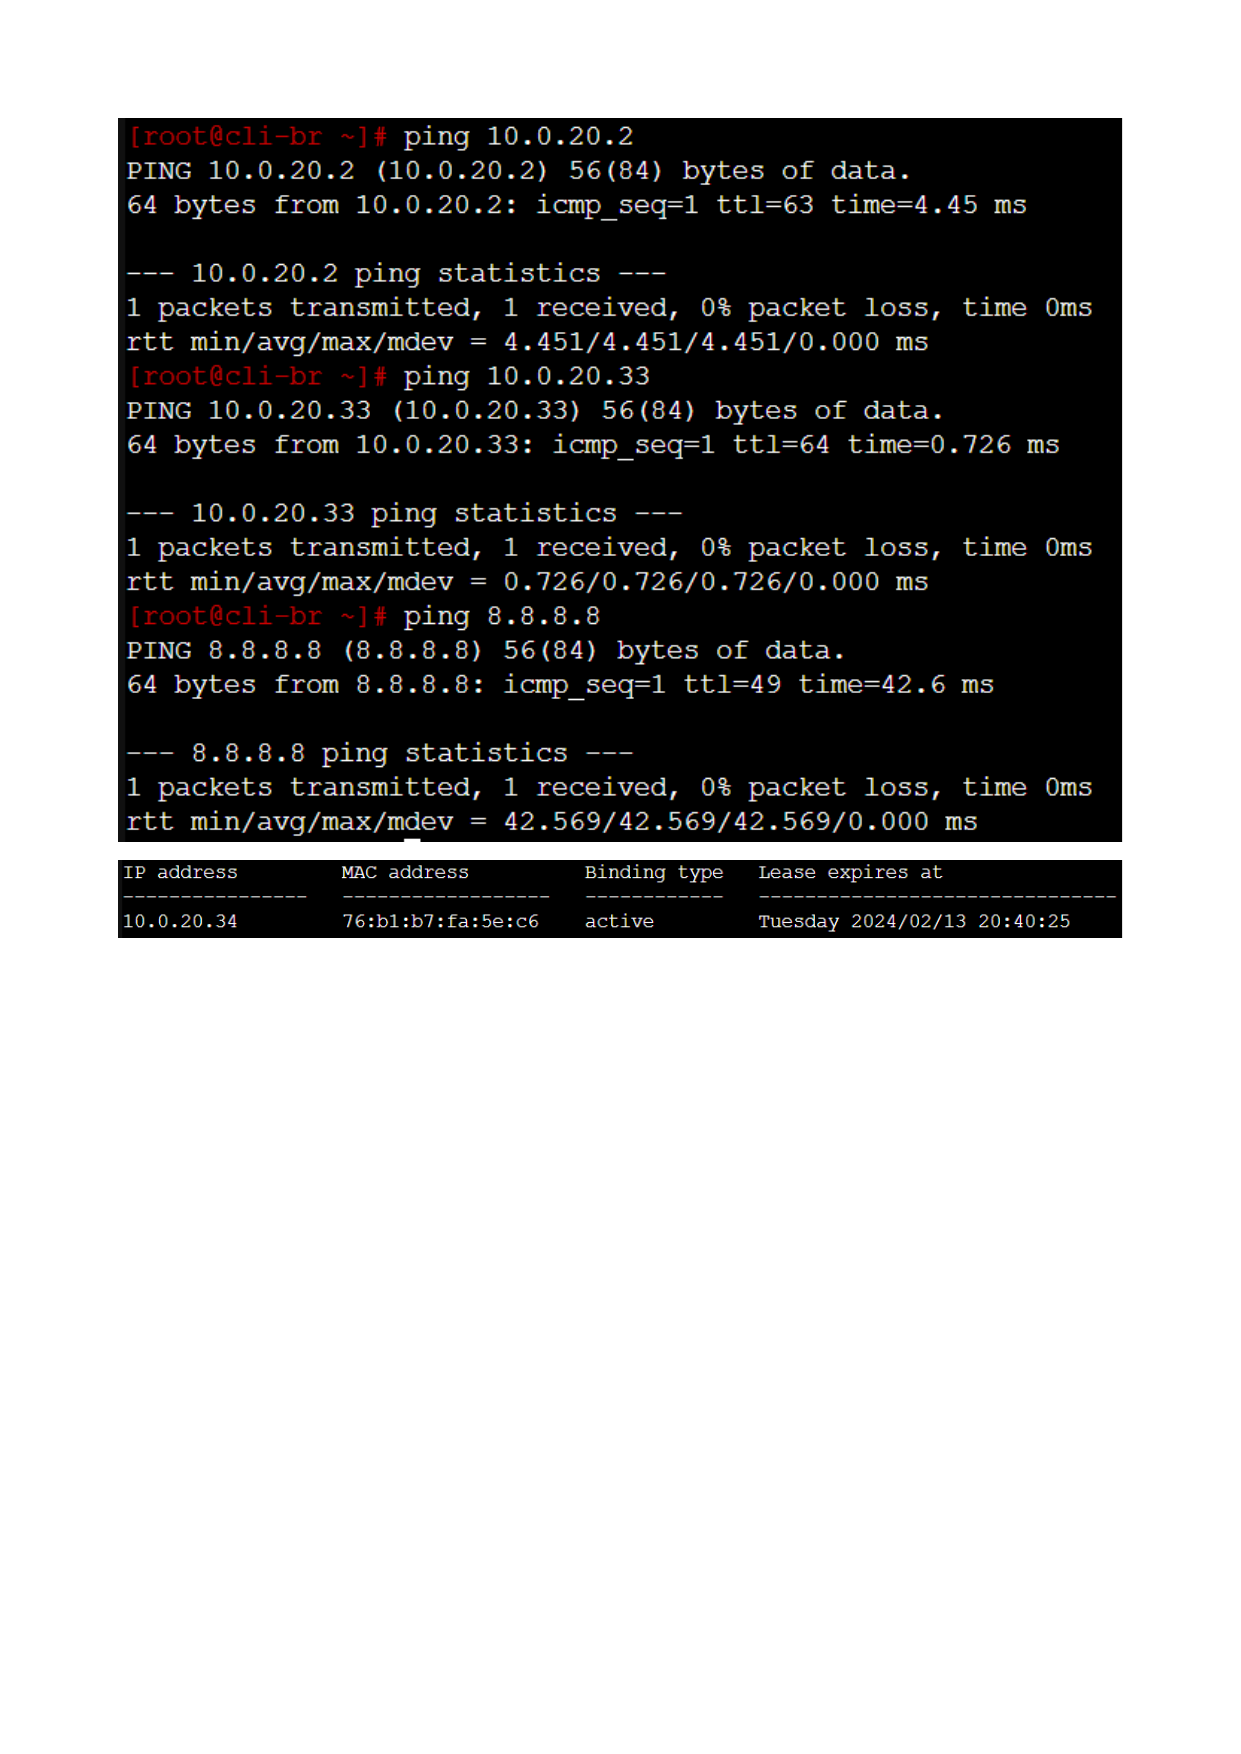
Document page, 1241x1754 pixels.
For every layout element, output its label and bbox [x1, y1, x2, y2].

picture [118, 860, 1123, 938]
picture [118, 118, 1123, 842]
